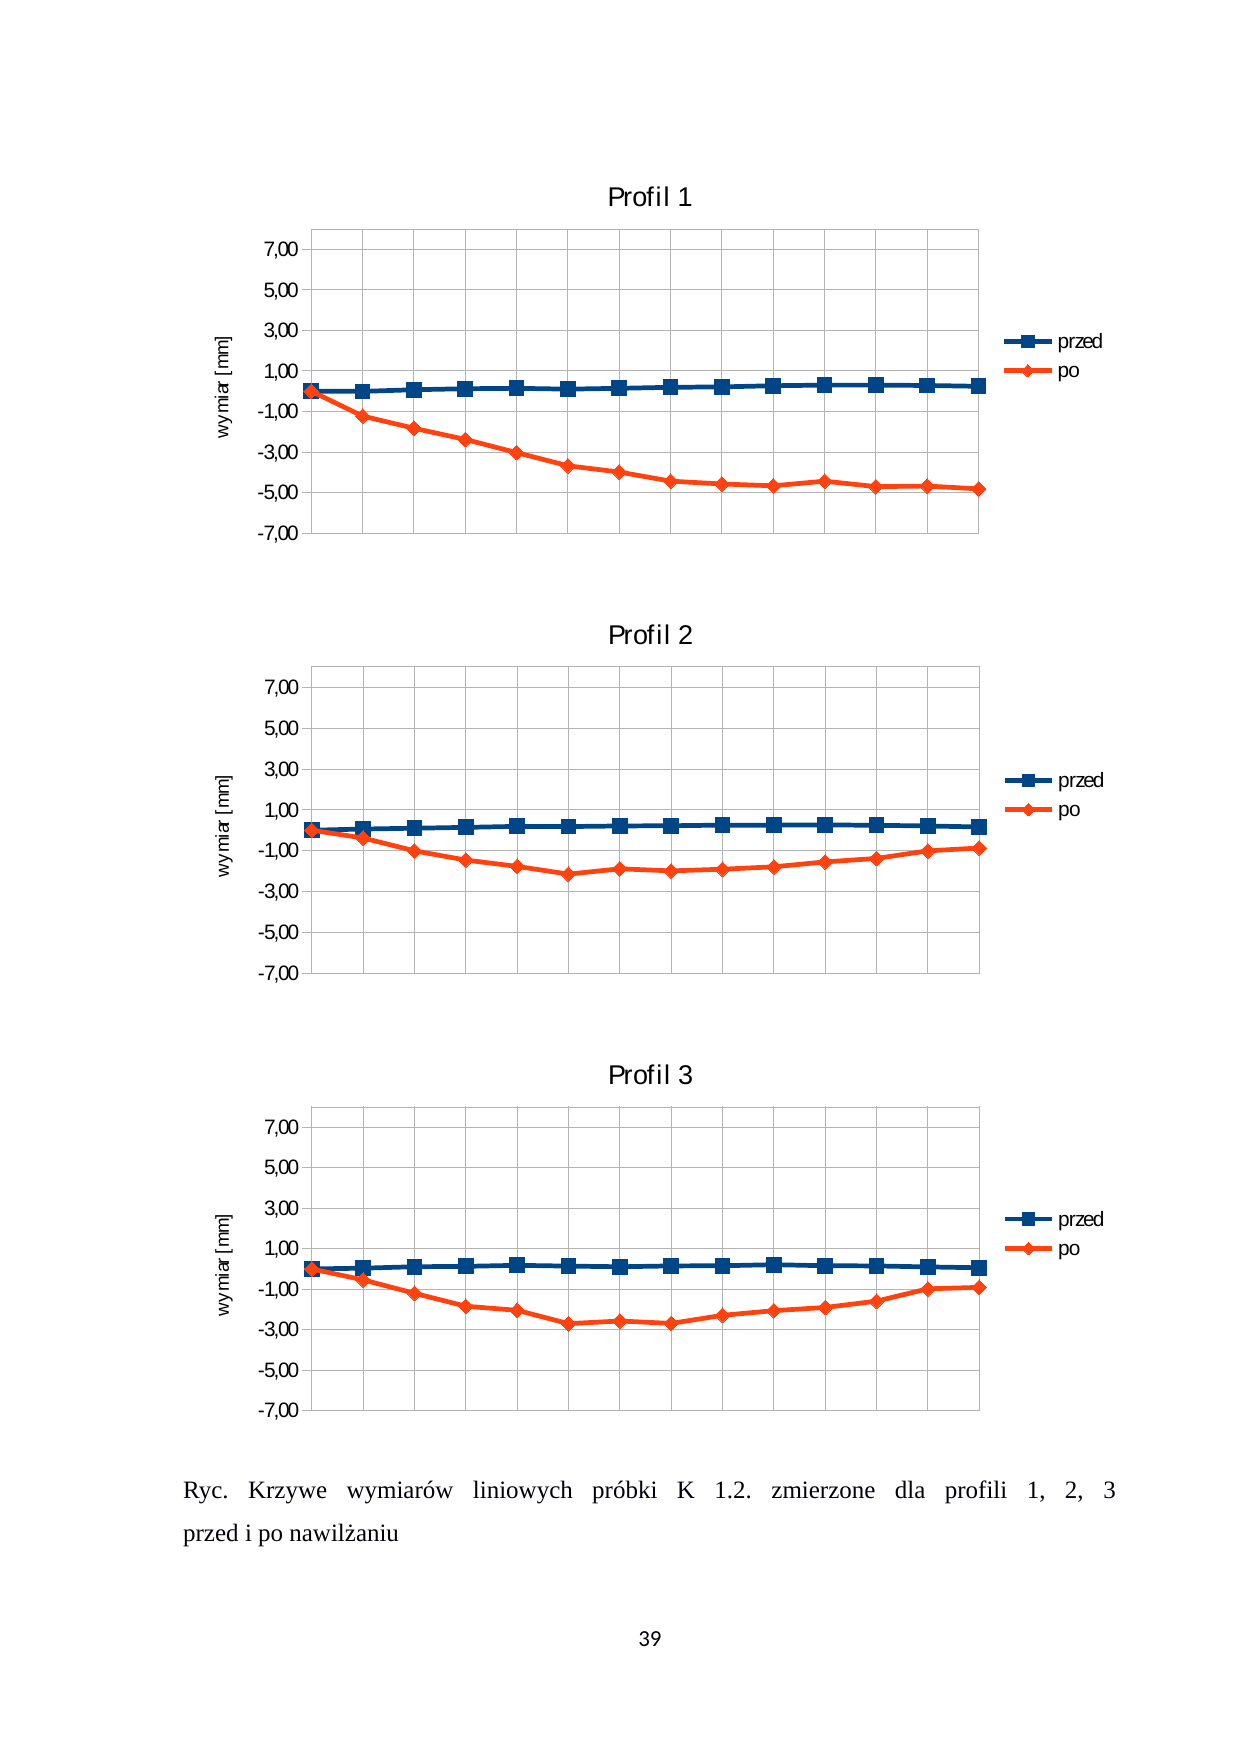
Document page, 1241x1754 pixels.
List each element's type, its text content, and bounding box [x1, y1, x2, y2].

table_cell [177, 591, 1123, 597]
table_cell [177, 1032, 1123, 1037]
table_cell [177, 1431, 1123, 1469]
table_cell [177, 993, 1123, 1032]
table_cell Ryc. Krzywe wymiarów liniowych próbki K 1.2. zmierzone dla profili 1, 2, 3 przed i po nawilżaniu [177, 1469, 1123, 1573]
table_header [177, 148, 1123, 591]
